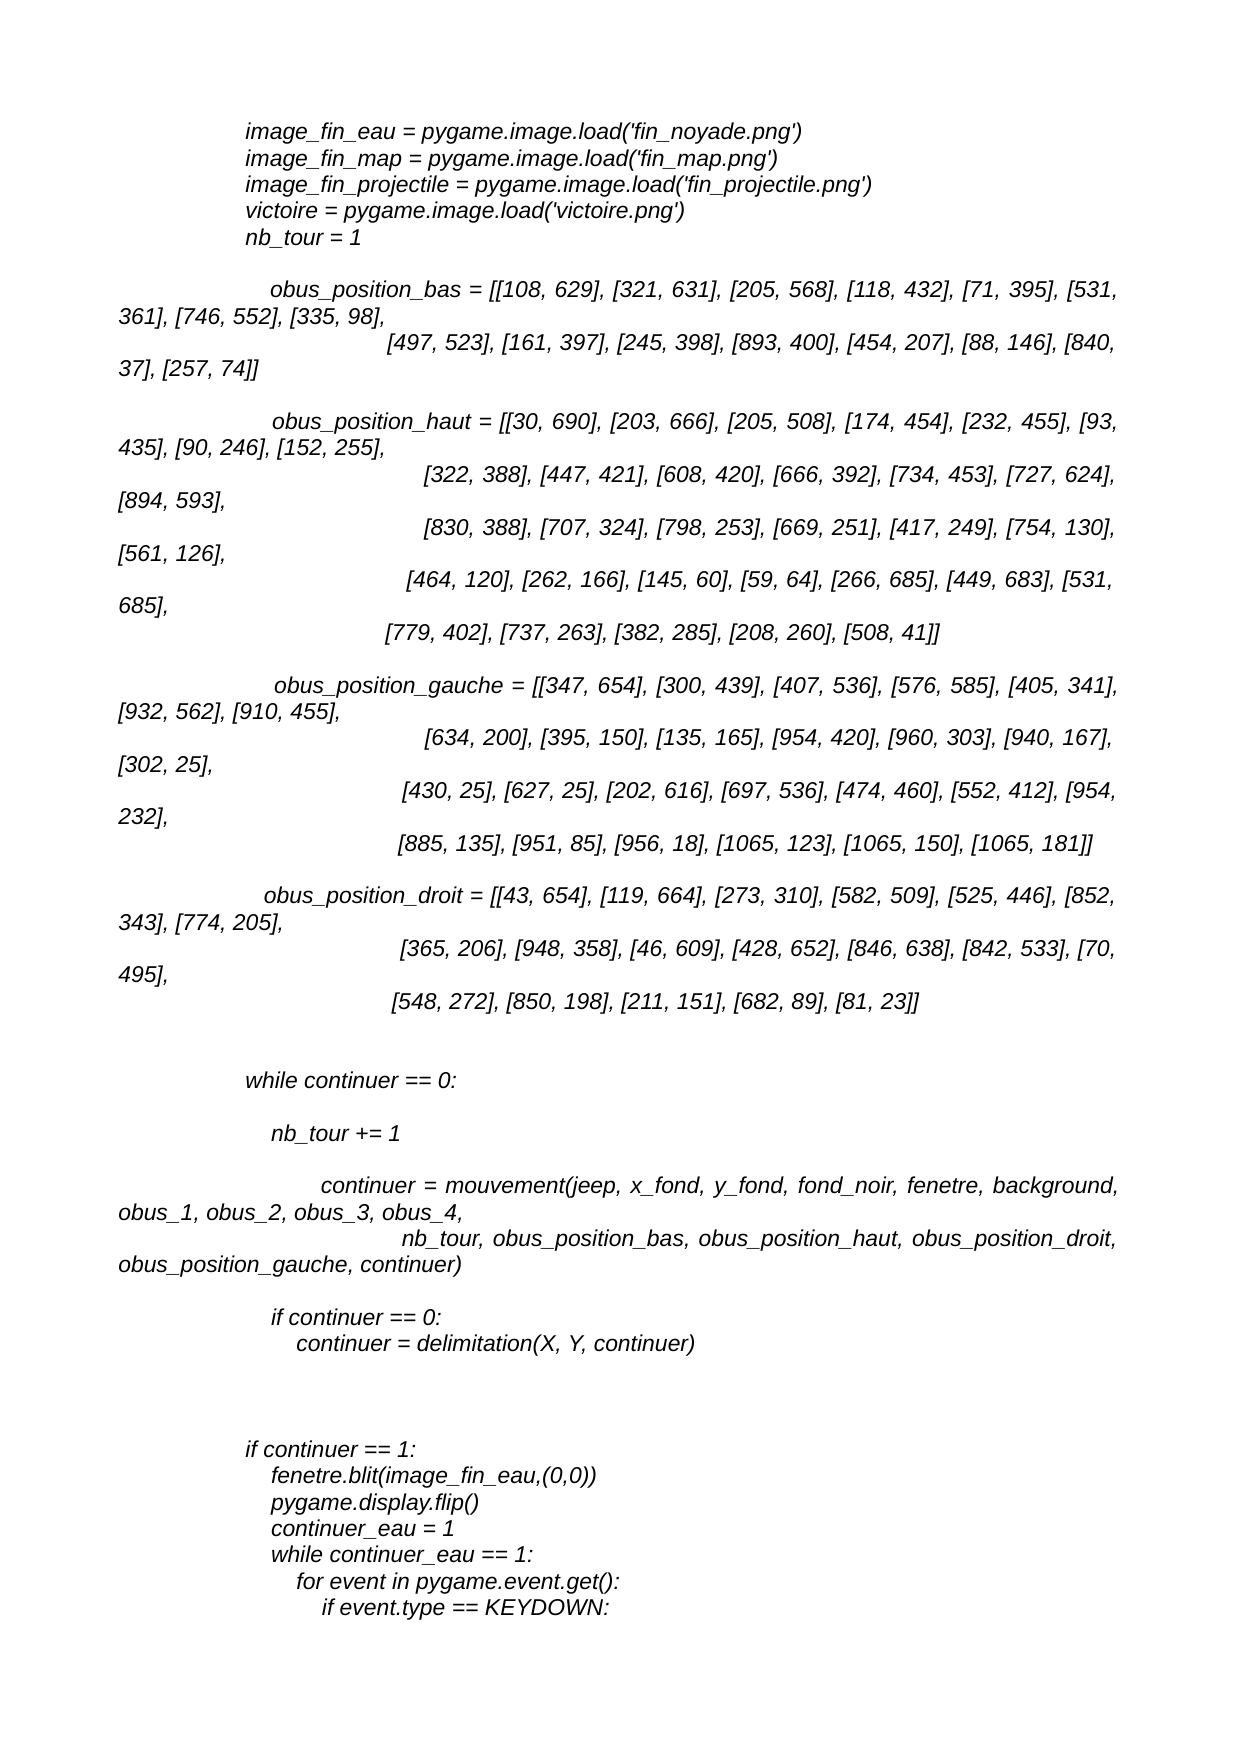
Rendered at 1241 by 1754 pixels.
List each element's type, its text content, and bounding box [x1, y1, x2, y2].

text [779, 402], [737, 263], [382, 285], [208, 260], [508, 41]] [118, 619, 1122, 645]
text while continuer_eau == 1: [118, 1541, 1122, 1568]
text [464, 120], [262, 166], [145, 60], [59, 64], [266, 685], [449, 683], [531, 685], [118, 566, 1122, 619]
text victoire = pygame.image.load('victoire.png') [118, 197, 1122, 223]
text image_fin_map = pygame.image.load('fin_map.png') [118, 144, 1122, 171]
text [830, 388], [707, 324], [798, 253], [669, 251], [417, 249], [754, 130], [561, 126], [118, 513, 1122, 566]
text nb_tour, obus_position_bas, obus_position_haut, obus_position_droit, obus_position_gauche, continuer) [118, 1225, 1122, 1278]
text [885, 135], [951, 85], [956, 18], [1065, 123], [1065, 150], [1065, 181]] [118, 830, 1122, 856]
text fenetre.blit(image_fin_eau,(0,0)) [118, 1462, 1122, 1488]
text if continuer == 1: [118, 1436, 1122, 1462]
text [322, 388], [447, 421], [608, 420], [666, 392], [734, 453], [727, 624], [894, 593], [118, 461, 1122, 513]
text [497, 523], [161, 397], [245, 398], [893, 400], [454, 207], [88, 146], [840, 37], [257, 74]] [118, 329, 1122, 382]
text obus_position_gauche = [[347, 654], [300, 439], [407, 536], [576, 585], [405, 341], [932, 562], [910, 455], [118, 672, 1122, 724]
text continuer = delimitation(X, Y, continuer) [118, 1330, 1122, 1357]
text obus_position_haut = [[30, 690], [203, 666], [205, 508], [174, 454], [232, 455], [93, 435], [90, 246], [152, 255], [118, 408, 1122, 461]
text obus_position_droit = [[43, 654], [119, 664], [273, 310], [582, 509], [525, 446], [852, 343], [774, 205], [118, 882, 1122, 935]
text while continuer == 0: [118, 1067, 1122, 1093]
text image_fin_projectile = pygame.image.load('fin_projectile.png') [118, 171, 1122, 197]
text continuer = mouvement(jeep, x_fond, y_fond, fond_noir, fenetre, background, obus_1, obus_2, obus_3, obus_4, [118, 1172, 1122, 1225]
text [365, 206], [948, 358], [46, 609], [428, 652], [846, 638], [842, 533], [70, 495], [118, 935, 1122, 988]
text continuer_eau = 1 [118, 1515, 1122, 1541]
text nb_tour += 1 [118, 1119, 1122, 1146]
text obus_position_bas = [[108, 629], [321, 631], [205, 568], [118, 432], [71, 395], [531, 361], [746, 552], [335, 98], [118, 276, 1122, 329]
text for event in pygame.event.get(): [118, 1568, 1122, 1594]
text [634, 200], [395, 150], [135, 165], [954, 420], [960, 303], [940, 167], [302, 25], [118, 724, 1122, 777]
text if continuer == 0: [118, 1304, 1122, 1330]
text nb_tour = 1 [118, 223, 1122, 250]
text pygame.display.flip() [118, 1488, 1122, 1515]
text [430, 25], [627, 25], [202, 616], [697, 536], [474, 460], [552, 412], [954, 232], [118, 777, 1122, 830]
text [548, 272], [850, 198], [211, 151], [682, 89], [81, 23]] [118, 988, 1122, 1014]
text image_fin_eau = pygame.image.load('fin_noyade.png') [118, 118, 1122, 144]
text if event.type == KEYDOWN: [118, 1594, 1122, 1620]
